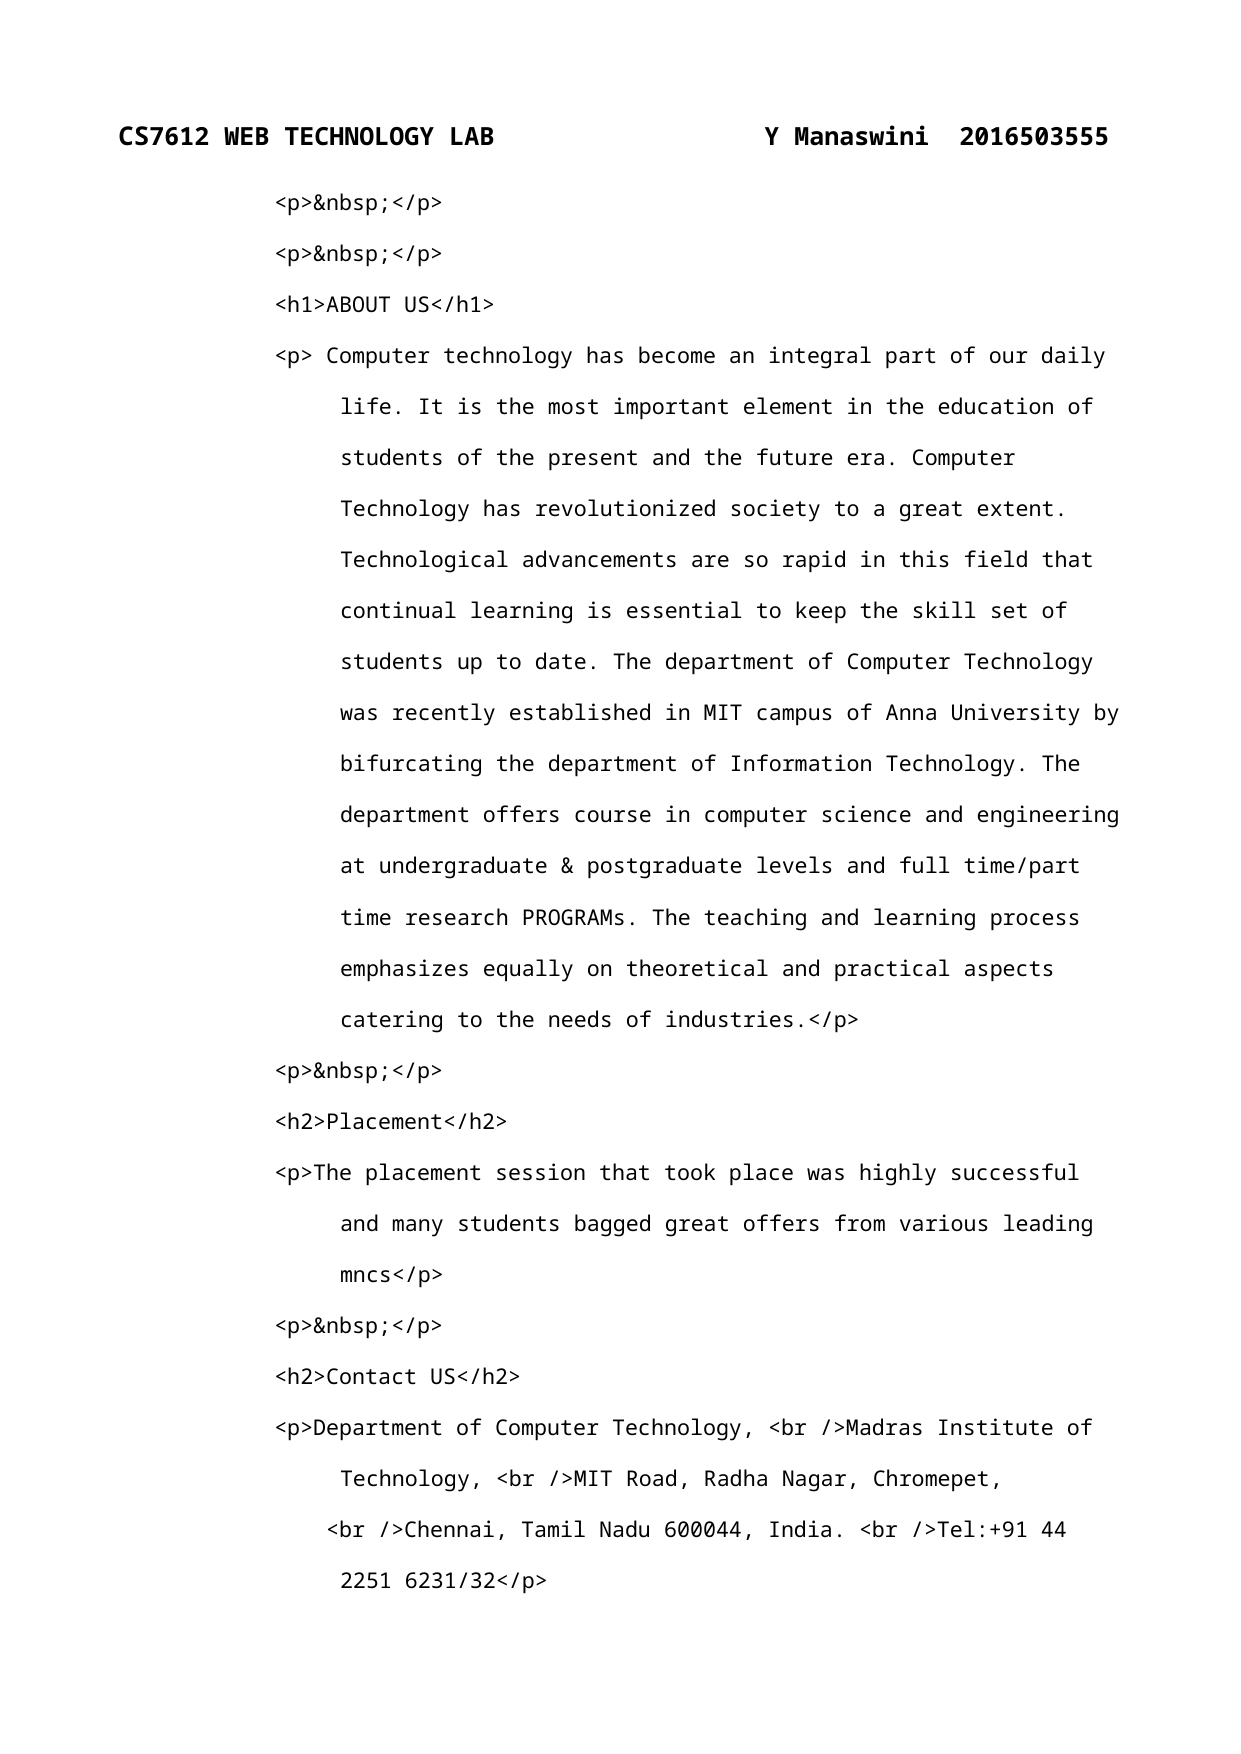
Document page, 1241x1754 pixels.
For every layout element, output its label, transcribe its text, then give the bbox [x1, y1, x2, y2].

text <p>&nbsp;</p> [118, 216, 1122, 267]
text <p>&nbsp;</p> [118, 1288, 1122, 1339]
text <p> Computer technology has become an integral part of our daily life. It is the most important element in the education of students of the present and the future era. Computer Technology has revolutionized society to a great extent. Technological advancements are so rapid in this field that continual learning is essential to keep the skill set of students up to date. The department of Computer Technology was recently established in MIT campus of Anna University by bifurcating the department of Information Technology. The department offers course in computer science and engineering at undergraduate & postgraduate levels and full time/part time research PROGRAMs. The teaching and learning process emphasizes equally on theoretical and practical aspects catering to the needs of industries.</p> [118, 318, 1122, 1033]
text <h1>ABOUT US</h1> [118, 267, 1122, 318]
text <h2>Contact US</h2> [118, 1339, 1122, 1390]
text <p>&nbsp;</p> [118, 165, 1122, 216]
text <h2>Placement</h2> [118, 1084, 1122, 1135]
text <br />Chennai, Tamil Nadu 600044, India. <br />Tel:+91 44 2251 6231/32</p> [118, 1492, 1122, 1594]
text <p>&nbsp;</p> [118, 1033, 1122, 1084]
text <p>Department of Computer Technology, <br />Madras Institute of Technology, <br />MIT Road, Radha Nagar, Chromepet, [118, 1390, 1122, 1492]
text <p>The placement session that took place was highly successful and many students bagged great offers from various leading mncs</p> [118, 1135, 1122, 1288]
